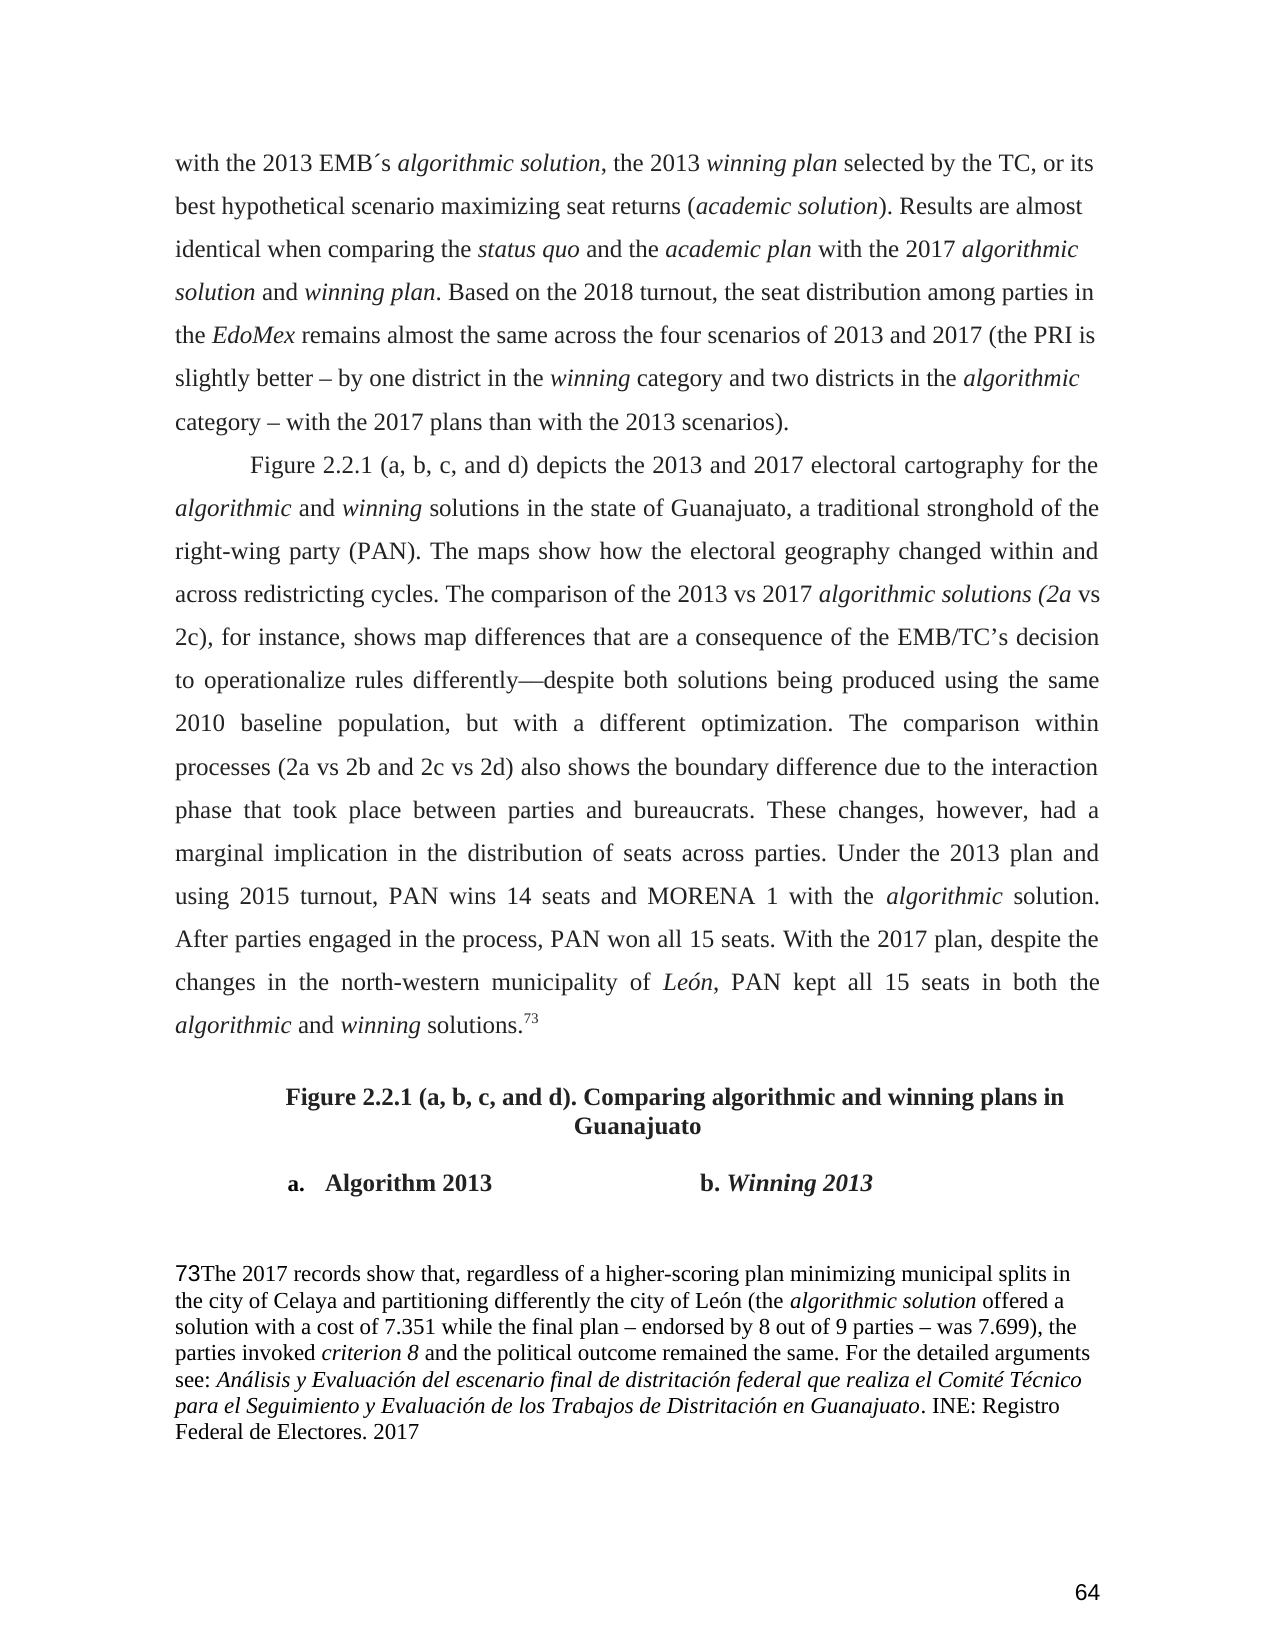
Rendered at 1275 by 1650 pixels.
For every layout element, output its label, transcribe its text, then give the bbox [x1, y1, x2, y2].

text The 2017 records show that, regardless of a higher-scoring plan minimizing municipal splits in the city of Celaya and partitioning differently the city of León (the algorithmic solution offered a solution with a cost of 7.351 while the final plan – endorsed by 8 out of 9 parties – was 7.699), the parties invoked criterion 8 and the political outcome remained the same. For the detailed arguments see: Análisis y Evaluación del escenario final de distritación federal que realiza el Comité Técnico para el Seguimiento y Evaluación de los Trabajos de Distritación en Guanajuato. INE: Registro Federal de Electores. 2017 [175, 1260, 1100, 1445]
text Figure 2.2.1 (a, b, c, and d). Comparing algorithmic and winning plans in Guanajuato [175, 1082, 1100, 1140]
text Figure 2.2.1 (a, b, c, and d) depicts the 2013 and 2017 electoral cartography for the algorithmic and winning solutions in the state of Guanajuato, a traditional stronghold of the right-wing party (PAN). The maps show how the electoral geography changed within and across redistricting cycles. The comparison of the 2013 vs 2017 algorithmic solutions (2a vs 2c), for instance, shows map differences that are a consequence of the EMB/TC’s decision to operationalize rules differently––despite both solutions being produced using the same 2010 baseline population, but with a different optimization. The comparison within processes (2a vs 2b and 2c vs 2d) also shows the boundary difference due to the interaction phase that took place between parties and bureaucrats. These changes, however, had a marginal implication in the distribution of seats across parties. Under the 2013 plan and using 2015 turnout, PAN wins 14 seats and MORENA 1 with the algorithmic solution. After parties engaged in the process, PAN won all 15 seats. With the 2017 plan, despite the changes in the north-western municipality of León, PAN kept all 15 seats in both the algorithmic and winning solutions. [175, 450, 1100, 1039]
list Algorithm 2013 b. Winning 2013 [287, 1168, 1100, 1197]
text with the 2013 EMB´s algorithmic solution, the 2013 winning plan selected by the TC, or its best hypothetical scenario maximizing seat returns (academic solution). Results are almost identical when comparing the status quo and the academic plan with the 2017 algorithmic solution and winning plan. Based on the 2018 turnout, the seat distribution among parties in the EdoMex remains almost the same across the four scenarios of 2013 and 2017 (the PRI is slightly better – by one district in the winning category and two districts in the algorithmic category – with the 2017 plans than with the 2013 scenarios). [175, 148, 1100, 435]
